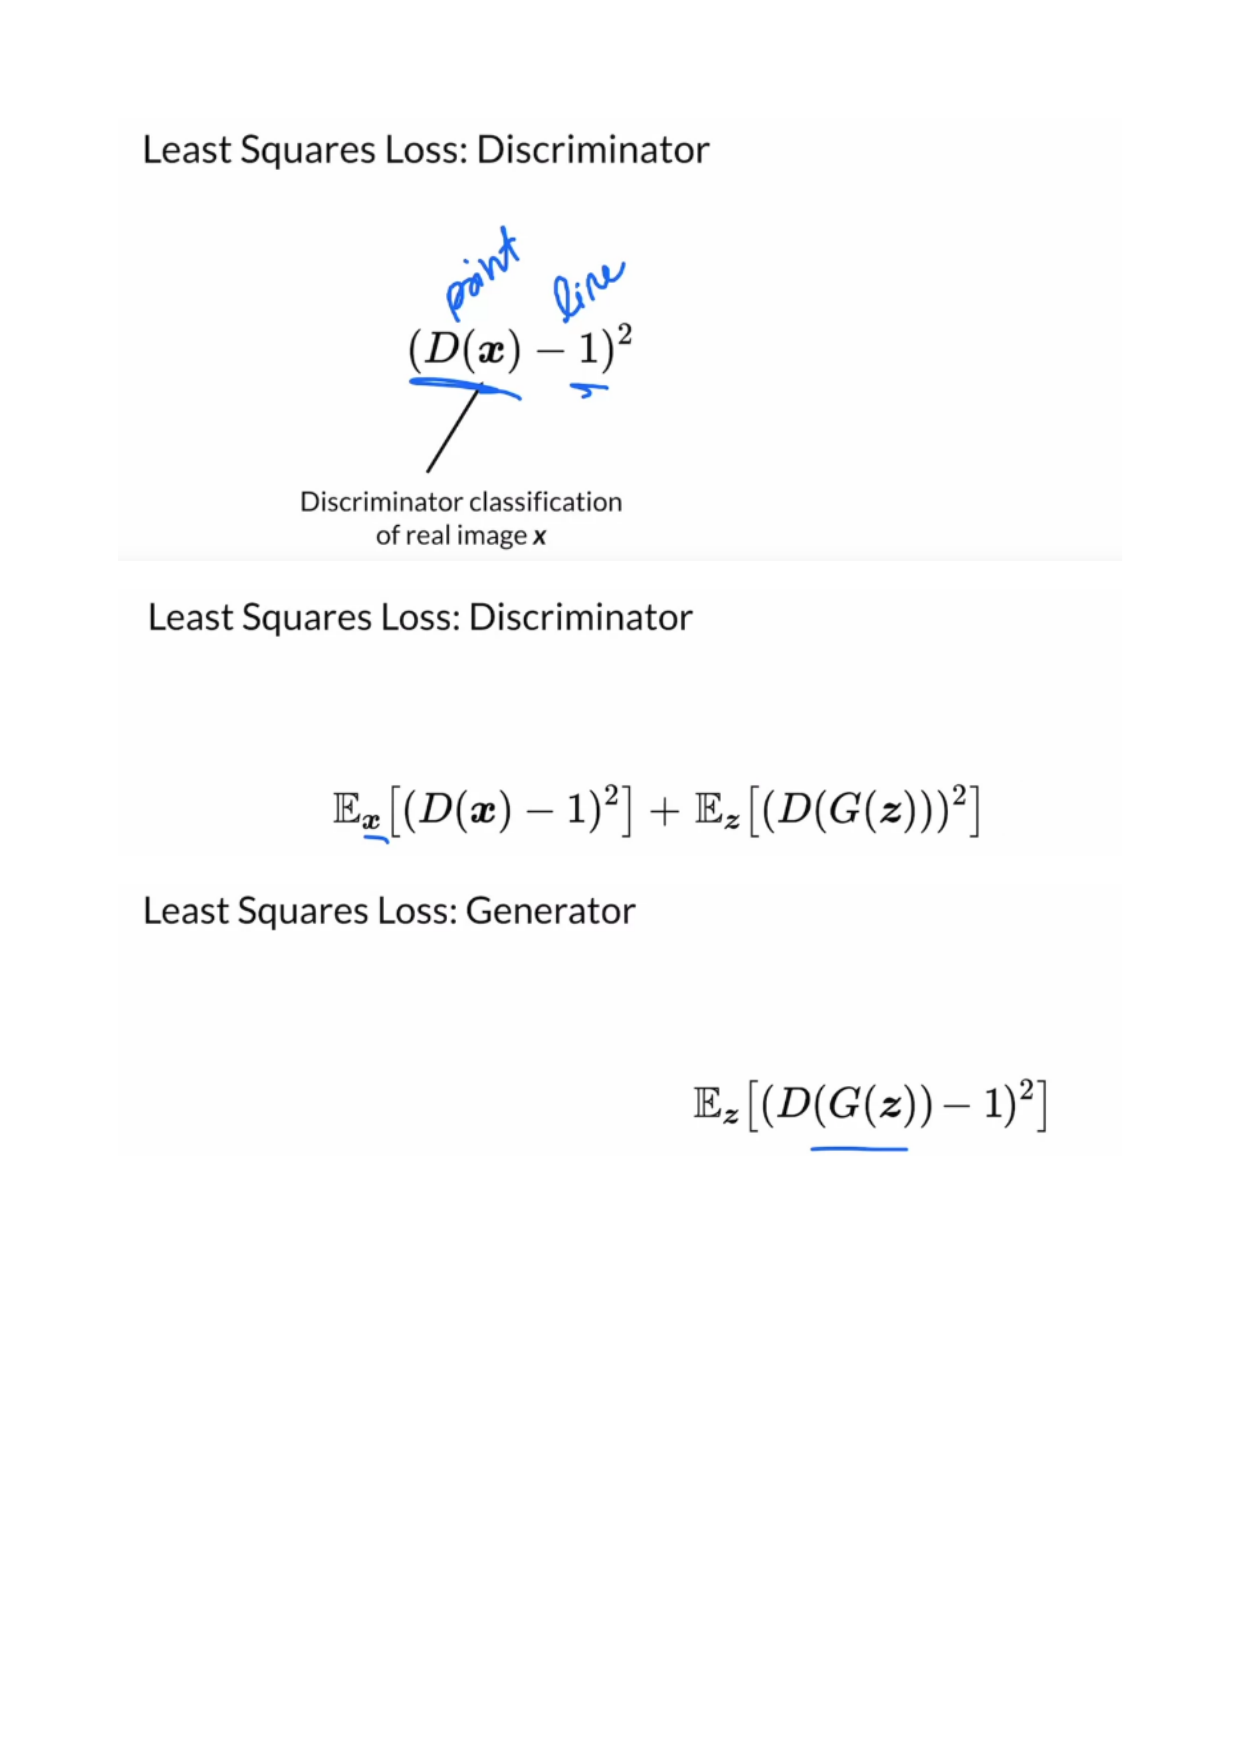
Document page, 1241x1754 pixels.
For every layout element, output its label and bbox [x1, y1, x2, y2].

picture [118, 589, 1123, 856]
picture [118, 884, 1123, 1156]
picture [118, 118, 1123, 561]
